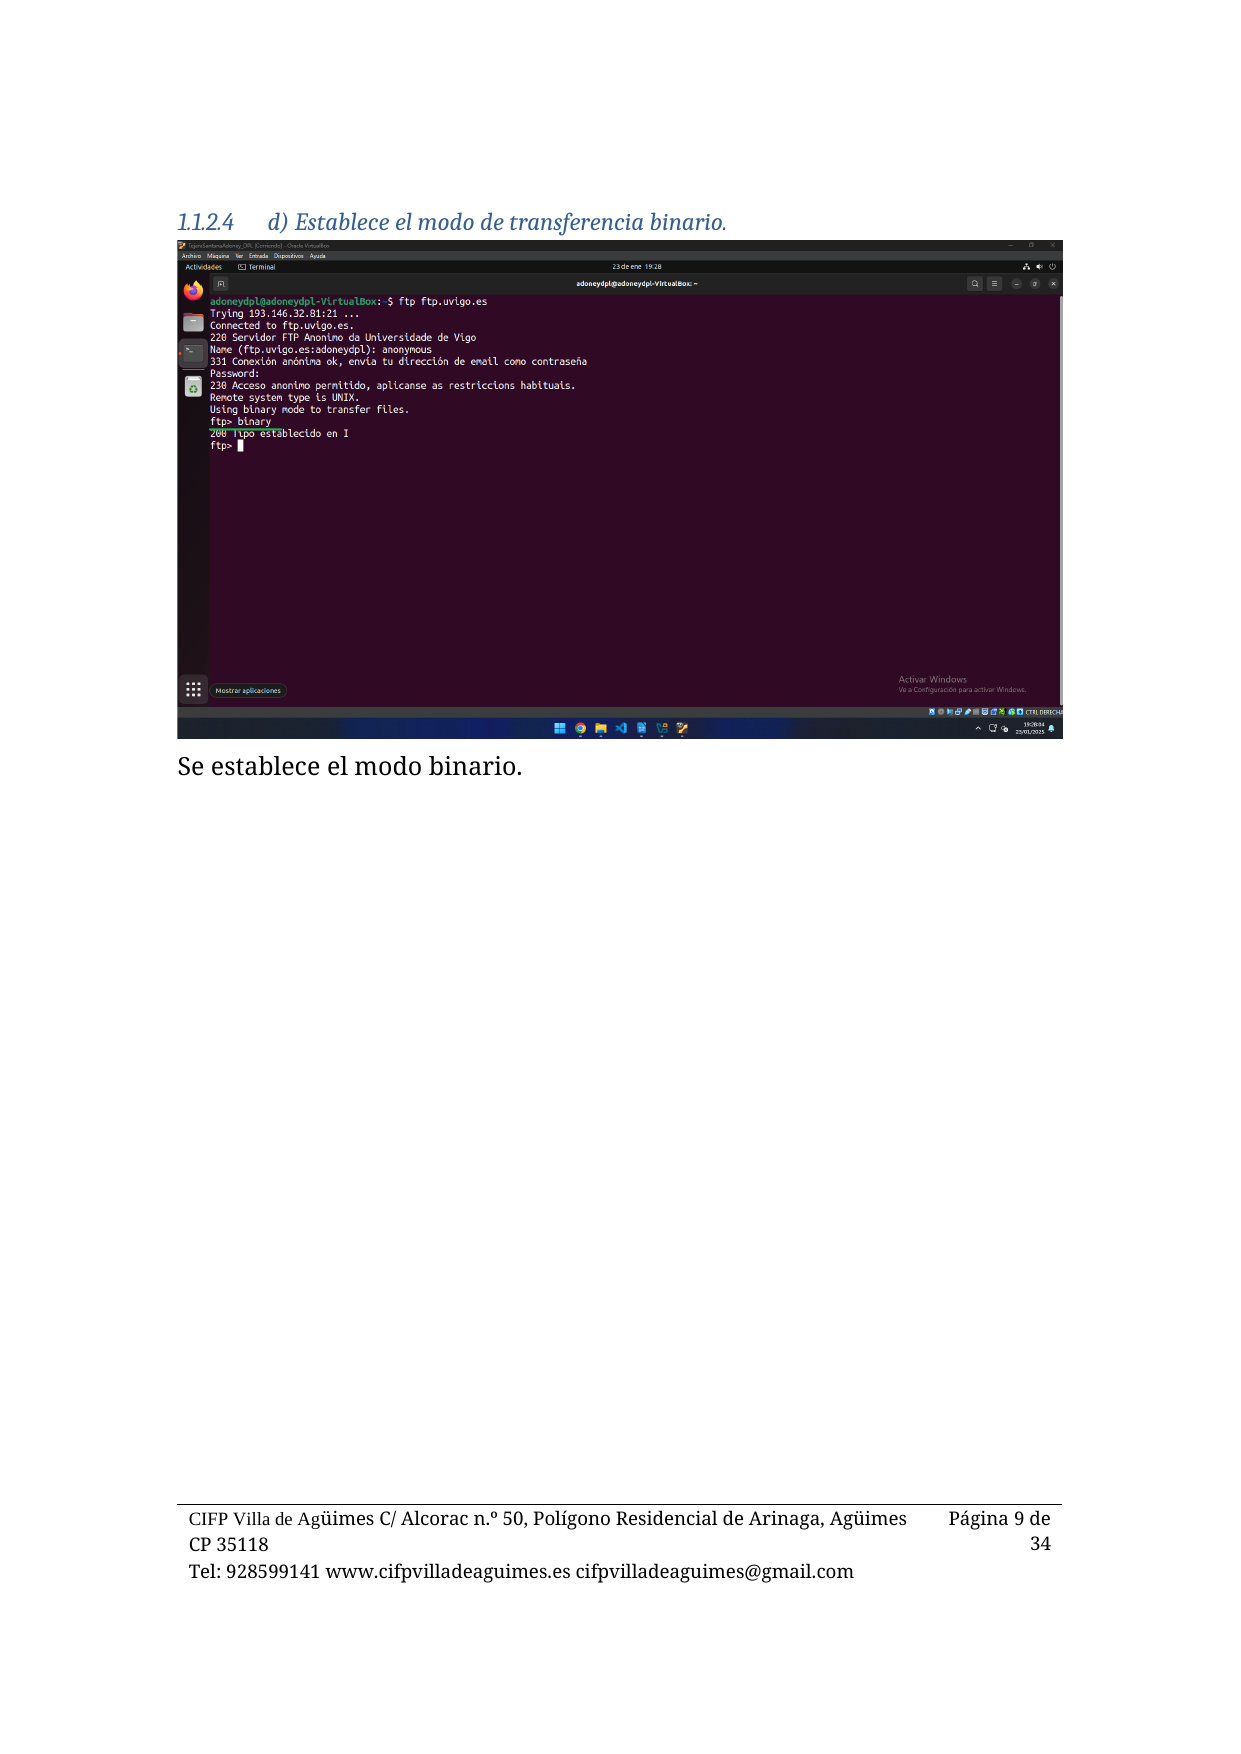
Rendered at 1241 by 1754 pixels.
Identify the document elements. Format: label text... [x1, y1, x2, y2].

picture [177, 240, 1063, 739]
text Se establece el modo binario. [177, 739, 1063, 782]
subtitle d) Establece el modo de transferencia binario. [177, 208, 1063, 236]
